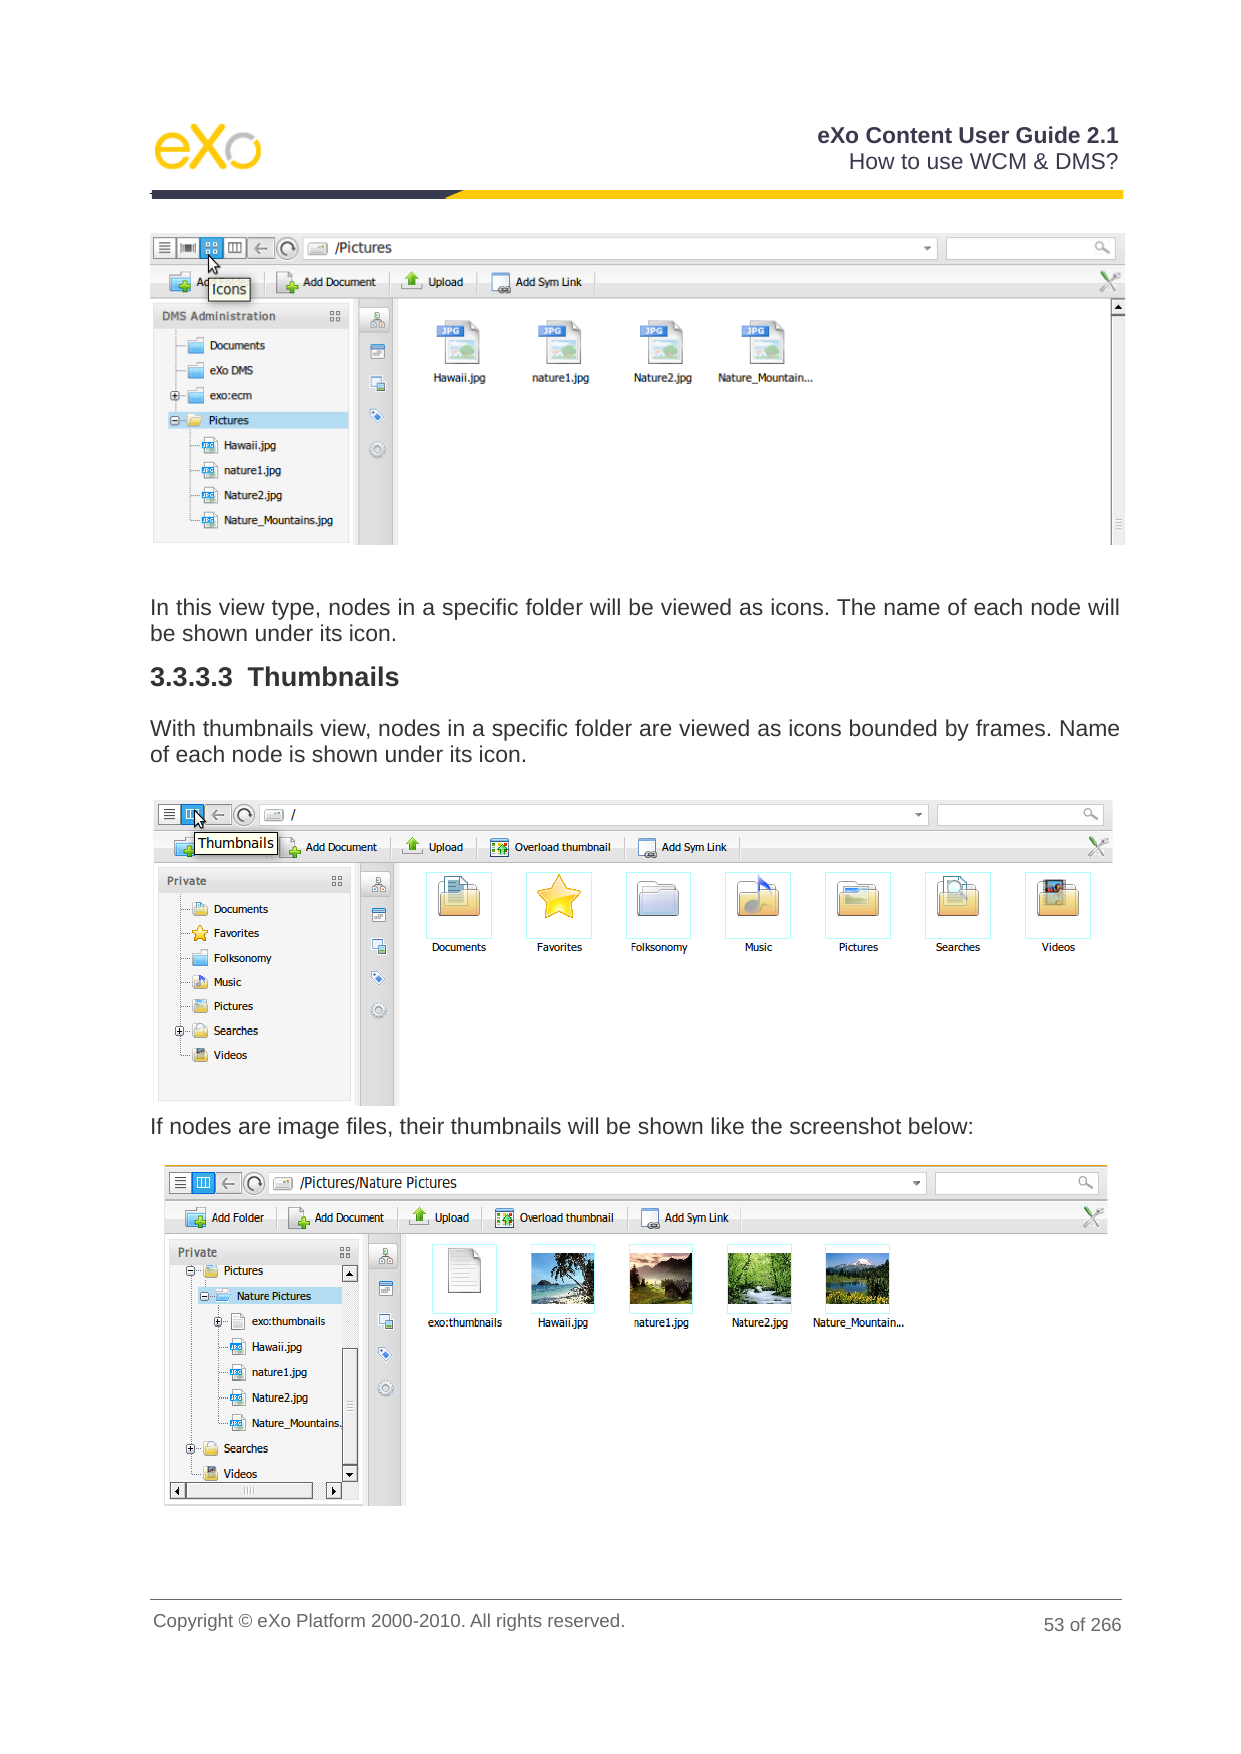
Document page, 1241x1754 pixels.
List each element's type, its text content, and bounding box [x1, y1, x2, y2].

text With thumbnails view, nodes in a specific folder are viewed as icons bounded by frames. Name of each node is shown under its icon. [150, 715, 1122, 768]
picture [151, 190, 1124, 199]
picture [150, 233, 1126, 545]
text If nodes are image files, their thumbnails will be shown like the screenshot below: [150, 798, 1122, 1139]
text In this view type, nodes in a specific folder will be viewed as icons. The name of each node will be shown under its icon. [150, 594, 1122, 646]
picture [155, 123, 262, 170]
picture [153, 799, 1113, 1106]
subtitle Thumbnails [150, 661, 1122, 693]
picture [164, 1165, 1108, 1506]
